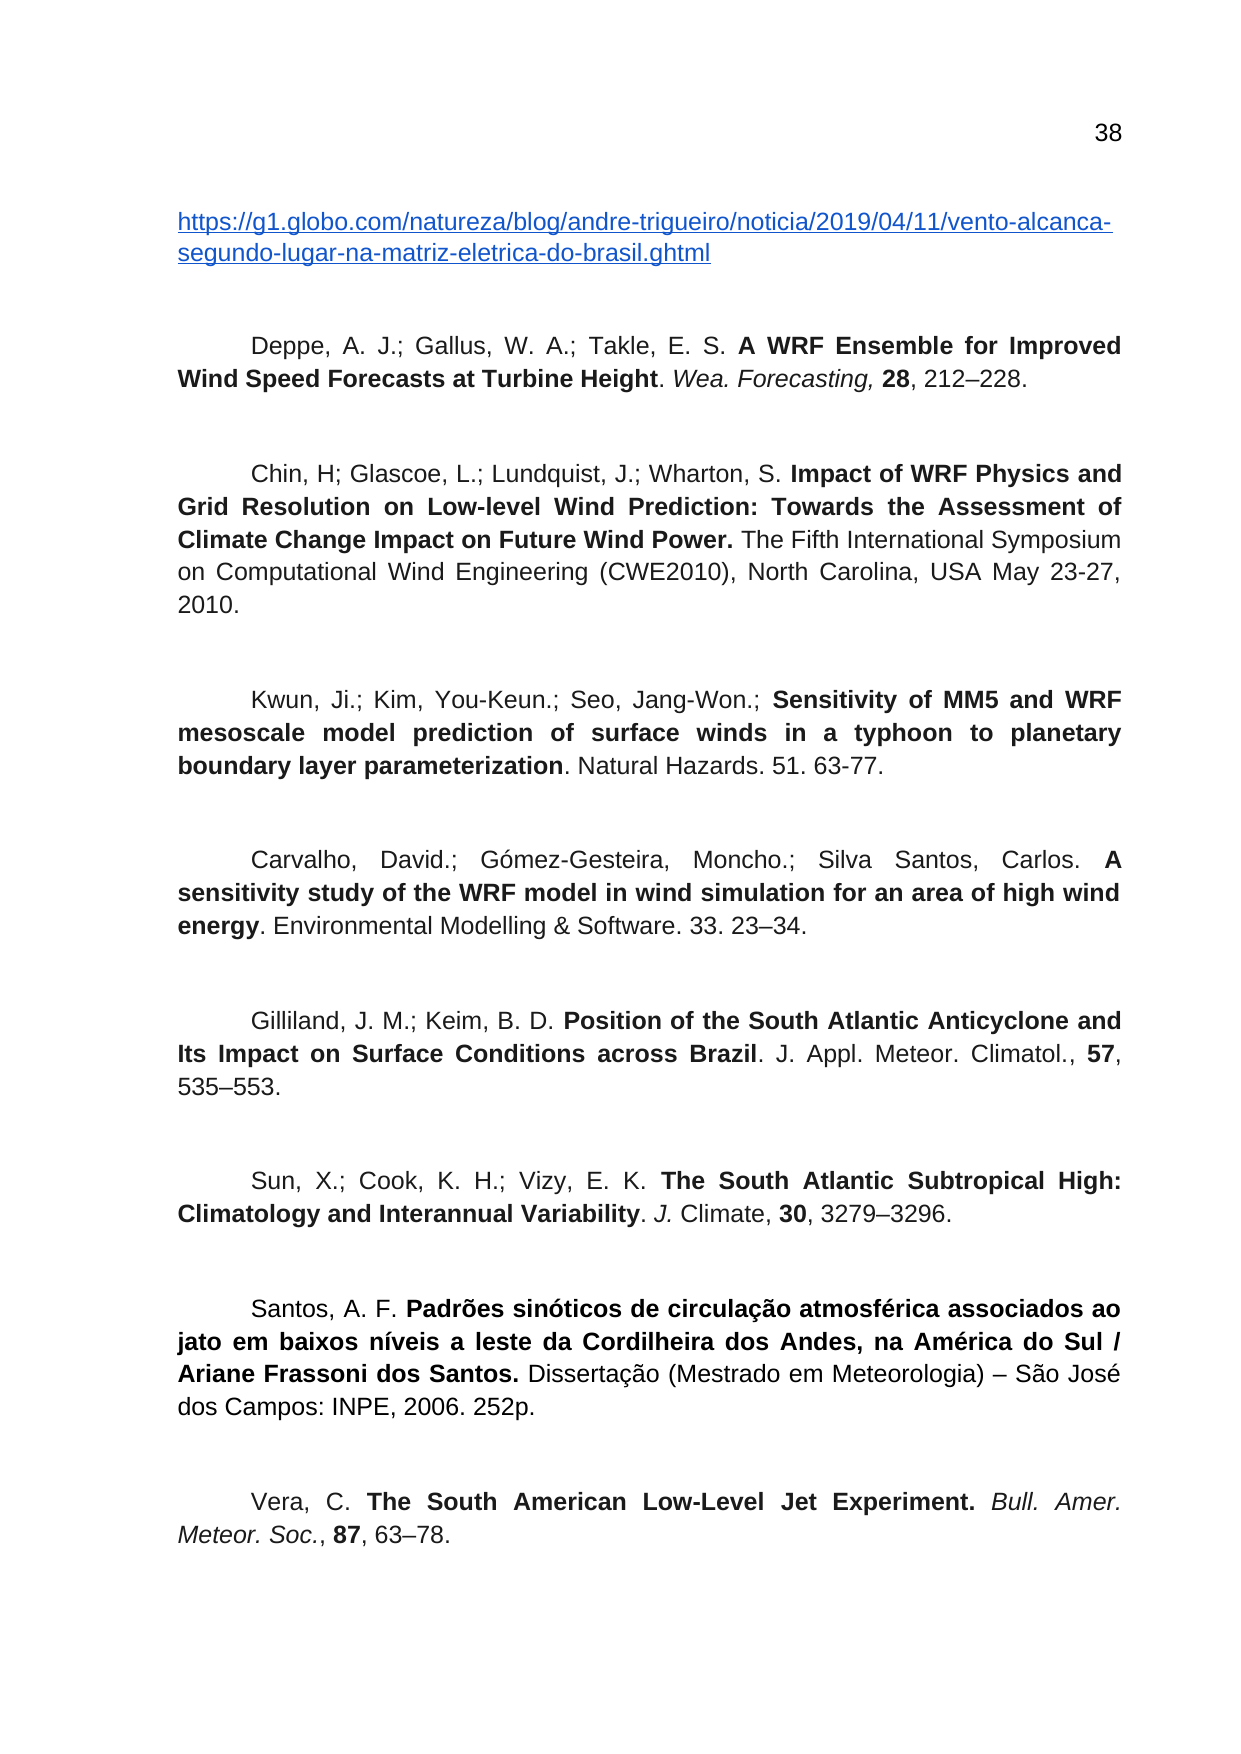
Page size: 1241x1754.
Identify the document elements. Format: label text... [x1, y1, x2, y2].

text Vera, C. The South American Low-Level Jet Experiment. Bull. Amer. Meteor. Soc., 87, 63–78. [177, 1483, 1122, 1549]
text Sun, X.; Cook, K. H.; Vizy, E. K. The South Atlantic Subtropical High: Climatology and Interannual Variability. J. Climate, 30, 3279–3296. [177, 1162, 1122, 1228]
text Kwun, Ji.; Kim, You-Keun.; Seo, Jang-Won.; Sensitivity of MM5 and WRF mesoscale model prediction of surface winds in a typhoon to planetary boundary layer parameterization. Natural Hazards. 51. 63-77. [177, 681, 1122, 779]
text Gilliland, J. M.; Keim, B. D. Position of the South Atlantic Anticyclone and Its Impact on Surface Conditions across Brazil. J. Appl. Meteor. Climatol., 57, 535–553. [177, 1002, 1122, 1100]
text Deppe, A. J.; Gallus, W. A.; Takle, E. S. A WRF Ensemble for Improved Wind Speed Forecasts at Turbine Height. Wea. Forecasting, 28, 212–228. [177, 327, 1122, 393]
text Santos, A. F. Padrões sinóticos de circulação atmosférica associados ao jato em baixos níveis a leste da Cordilheira dos Andes, na América do Sul / Ariane Frassoni dos Santos. Dissertação (Mestrado em Meteorologia) – São José dos Campos: INPE, 2006. 252p. [177, 1290, 1122, 1421]
text Carvalho, David.; Gómez-Gesteira, Moncho.; Silva Santos, Carlos. A sensitivity study of the WRF model in wind simulation for an area of high wind energy. Environmental Modelling & Software. 33. 23–34. [177, 841, 1122, 940]
text https://g1.globo.com/natureza/blog/andre-trigueiro/noticia/2019/04/11/vento-alcanca-segundo-lugar-na-matriz-eletrica-do-brasil.ghtml [177, 204, 1122, 267]
text Chin, H; Glascoe, L.; Lundquist, J.; Wharton, S. Impact of WRF Physics and Grid Resolution on Low-level Wind Prediction: Towards the Assessment of Climate Change Impact on Future Wind Power. The Fifth International Symposium on Computational Wind Engineering (CWE2010), North Carolina, USA May 23-27, 2010. [177, 455, 1122, 619]
